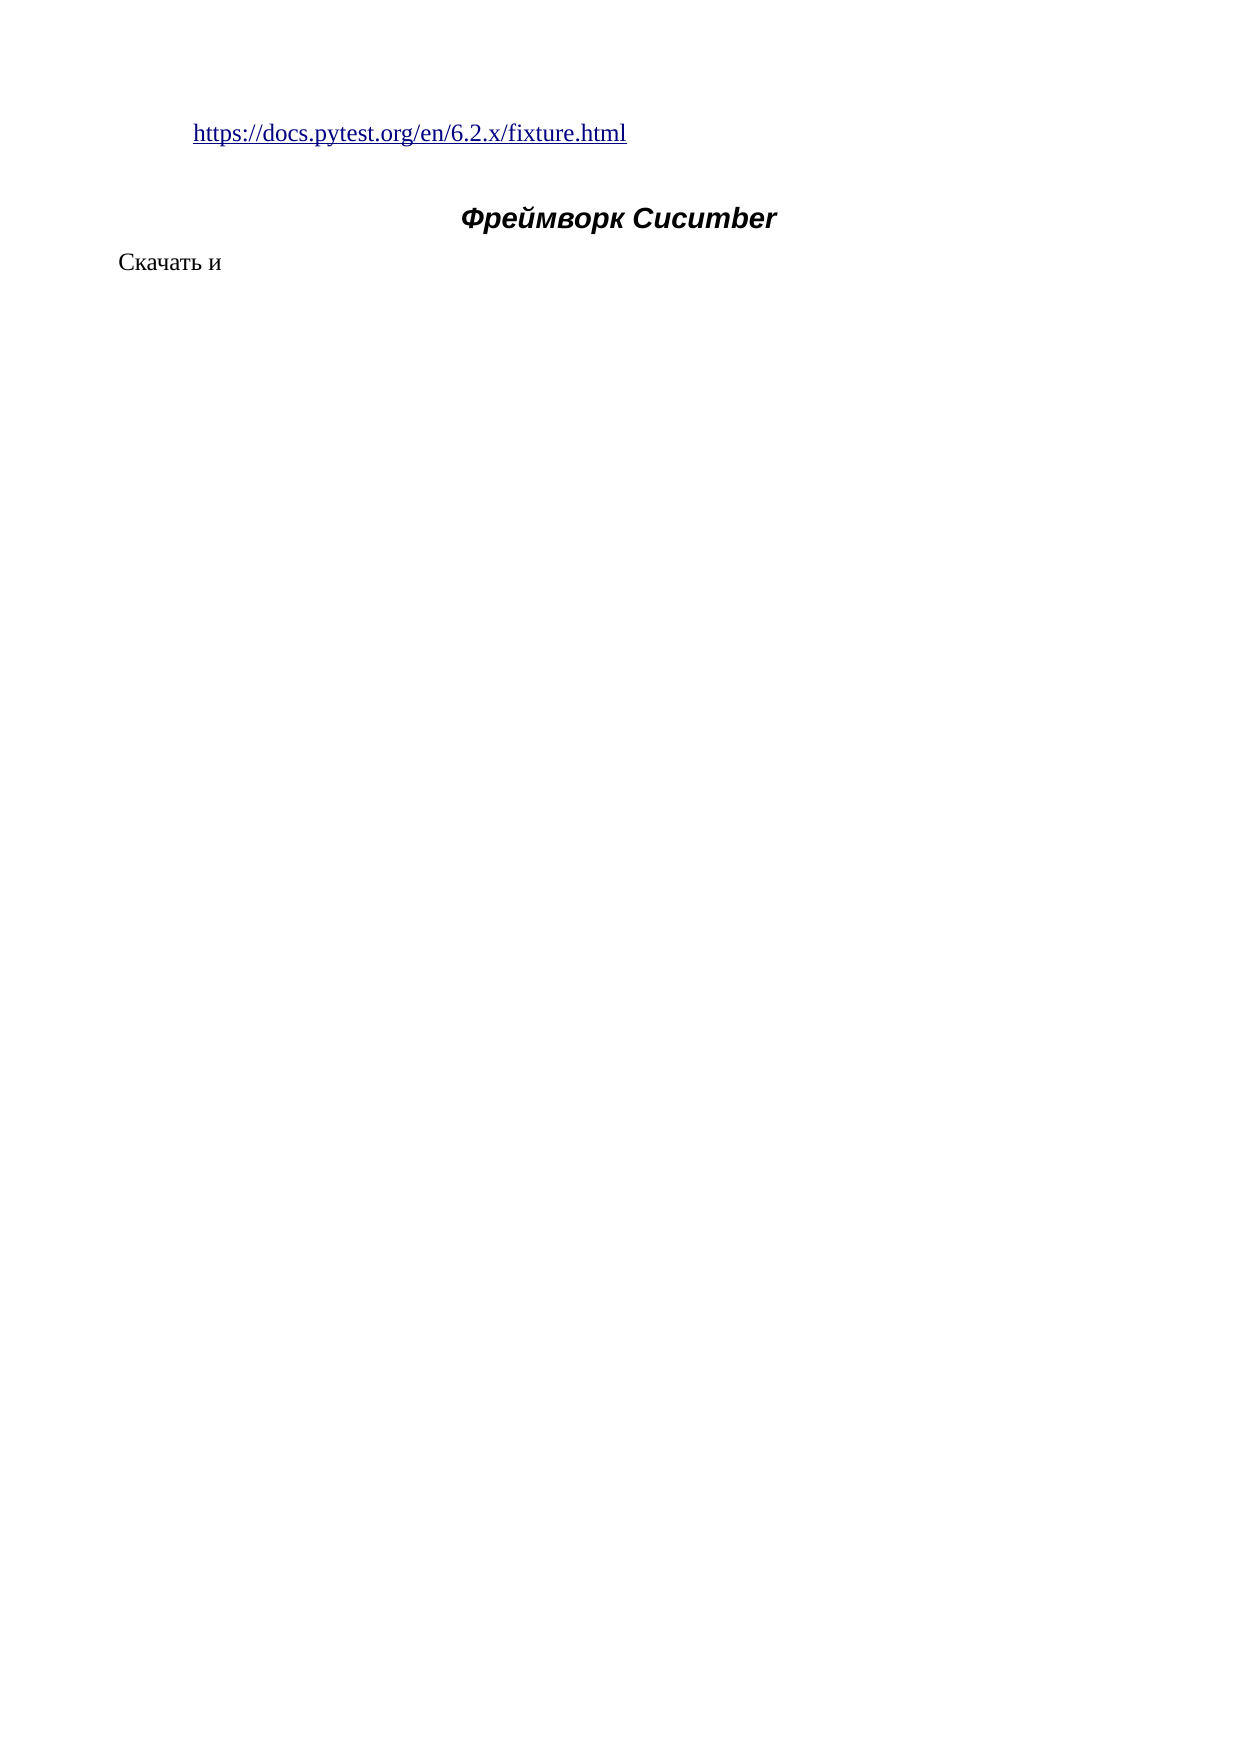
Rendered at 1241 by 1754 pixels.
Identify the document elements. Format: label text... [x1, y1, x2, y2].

subtitle Фреймворк Cucumber [118, 201, 1122, 234]
text Скачать и [118, 247, 1122, 275]
list https://docs.pytest.org/en/6.2.x/fixture.html [156, 118, 1122, 147]
